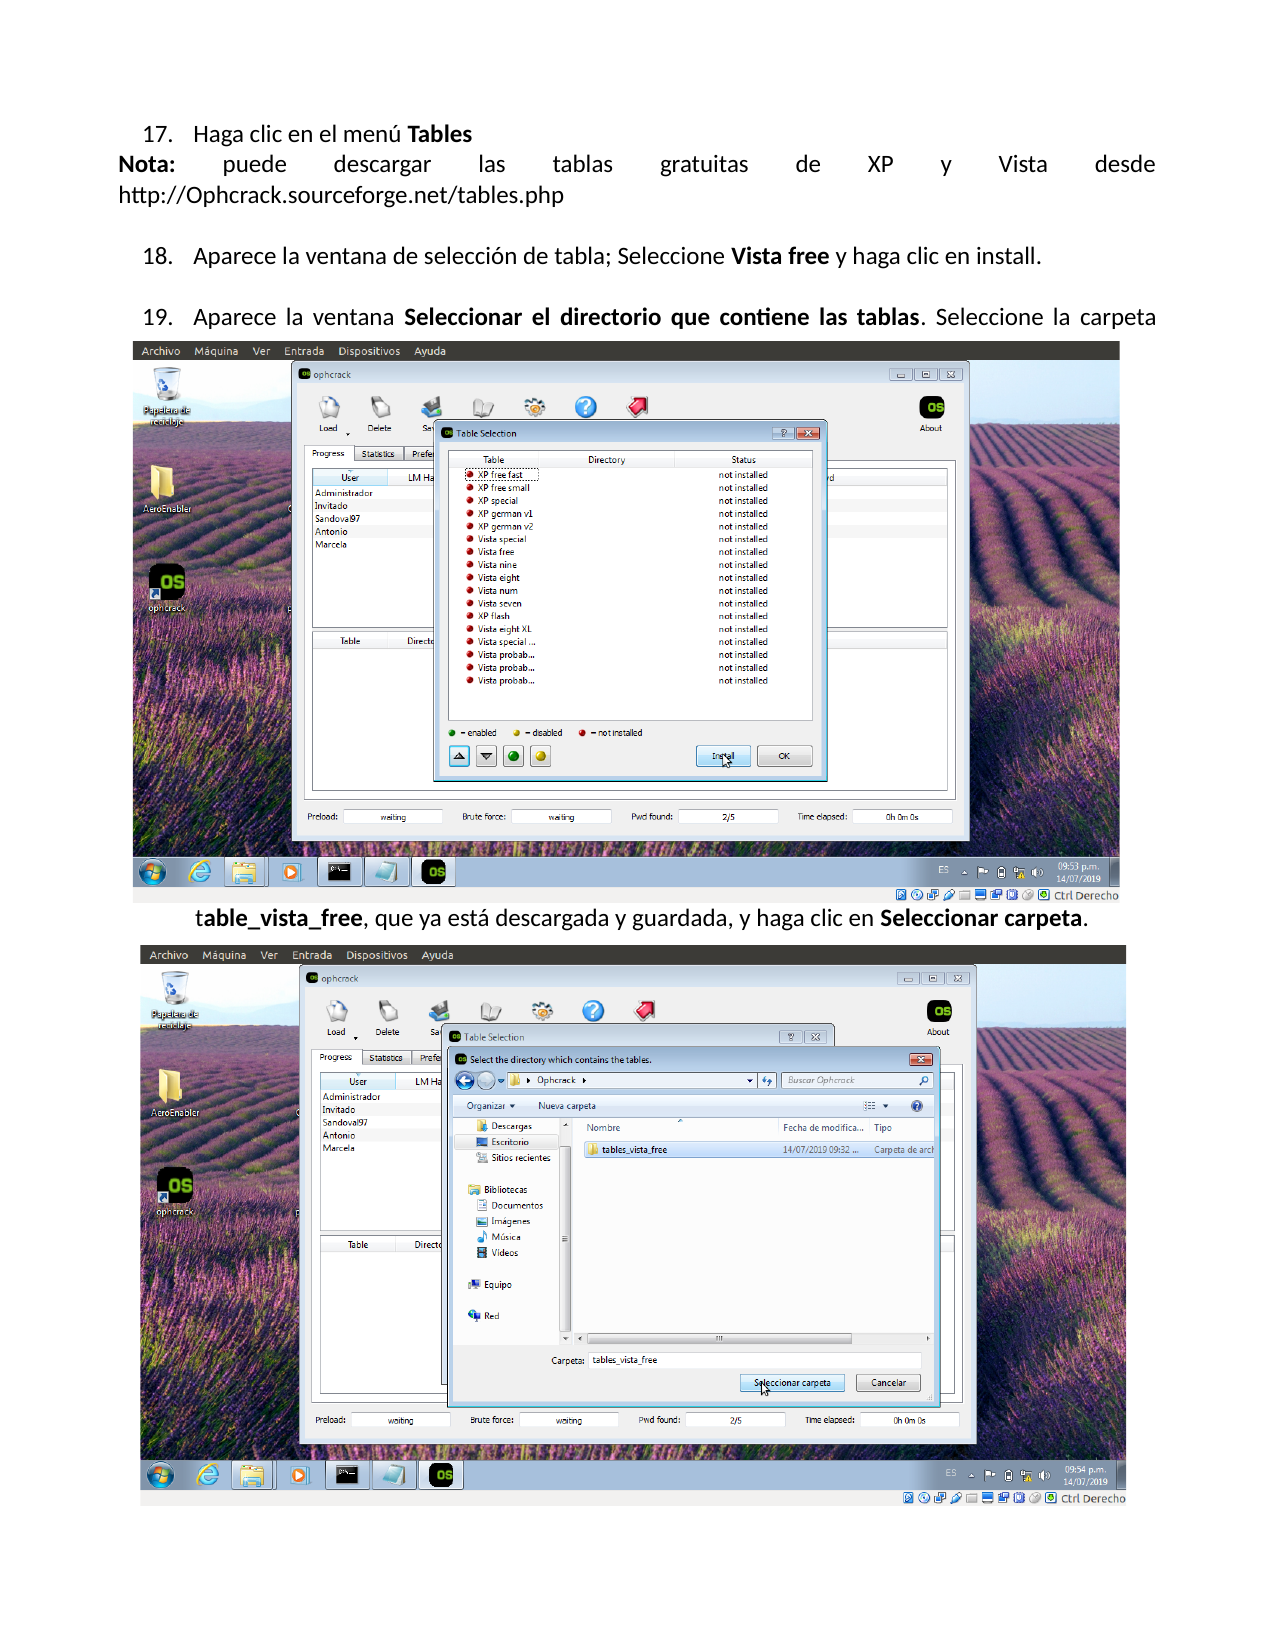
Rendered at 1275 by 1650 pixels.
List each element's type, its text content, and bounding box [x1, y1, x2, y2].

list Haga clic en el menú Tables [142, 118, 1157, 149]
picture [140, 945, 1127, 1506]
list Aparece la ventana de selección de tabla; Seleccione Vista free y haga clic en install. [142, 240, 1157, 271]
list Aparece la ventana Seleccionar el directorio que contiene las tablas. Seleccione la carpeta table_vista_free, que ya está descargada y guardada, y haga clic en Seleccionar carpeta. [142, 301, 1157, 933]
list Nota: puede descargar las tablas gratuitas de XP y Vista desde http://Ophcrack.sourceforge.net/tables.php [118, 149, 1157, 210]
picture [132, 341, 1120, 903]
